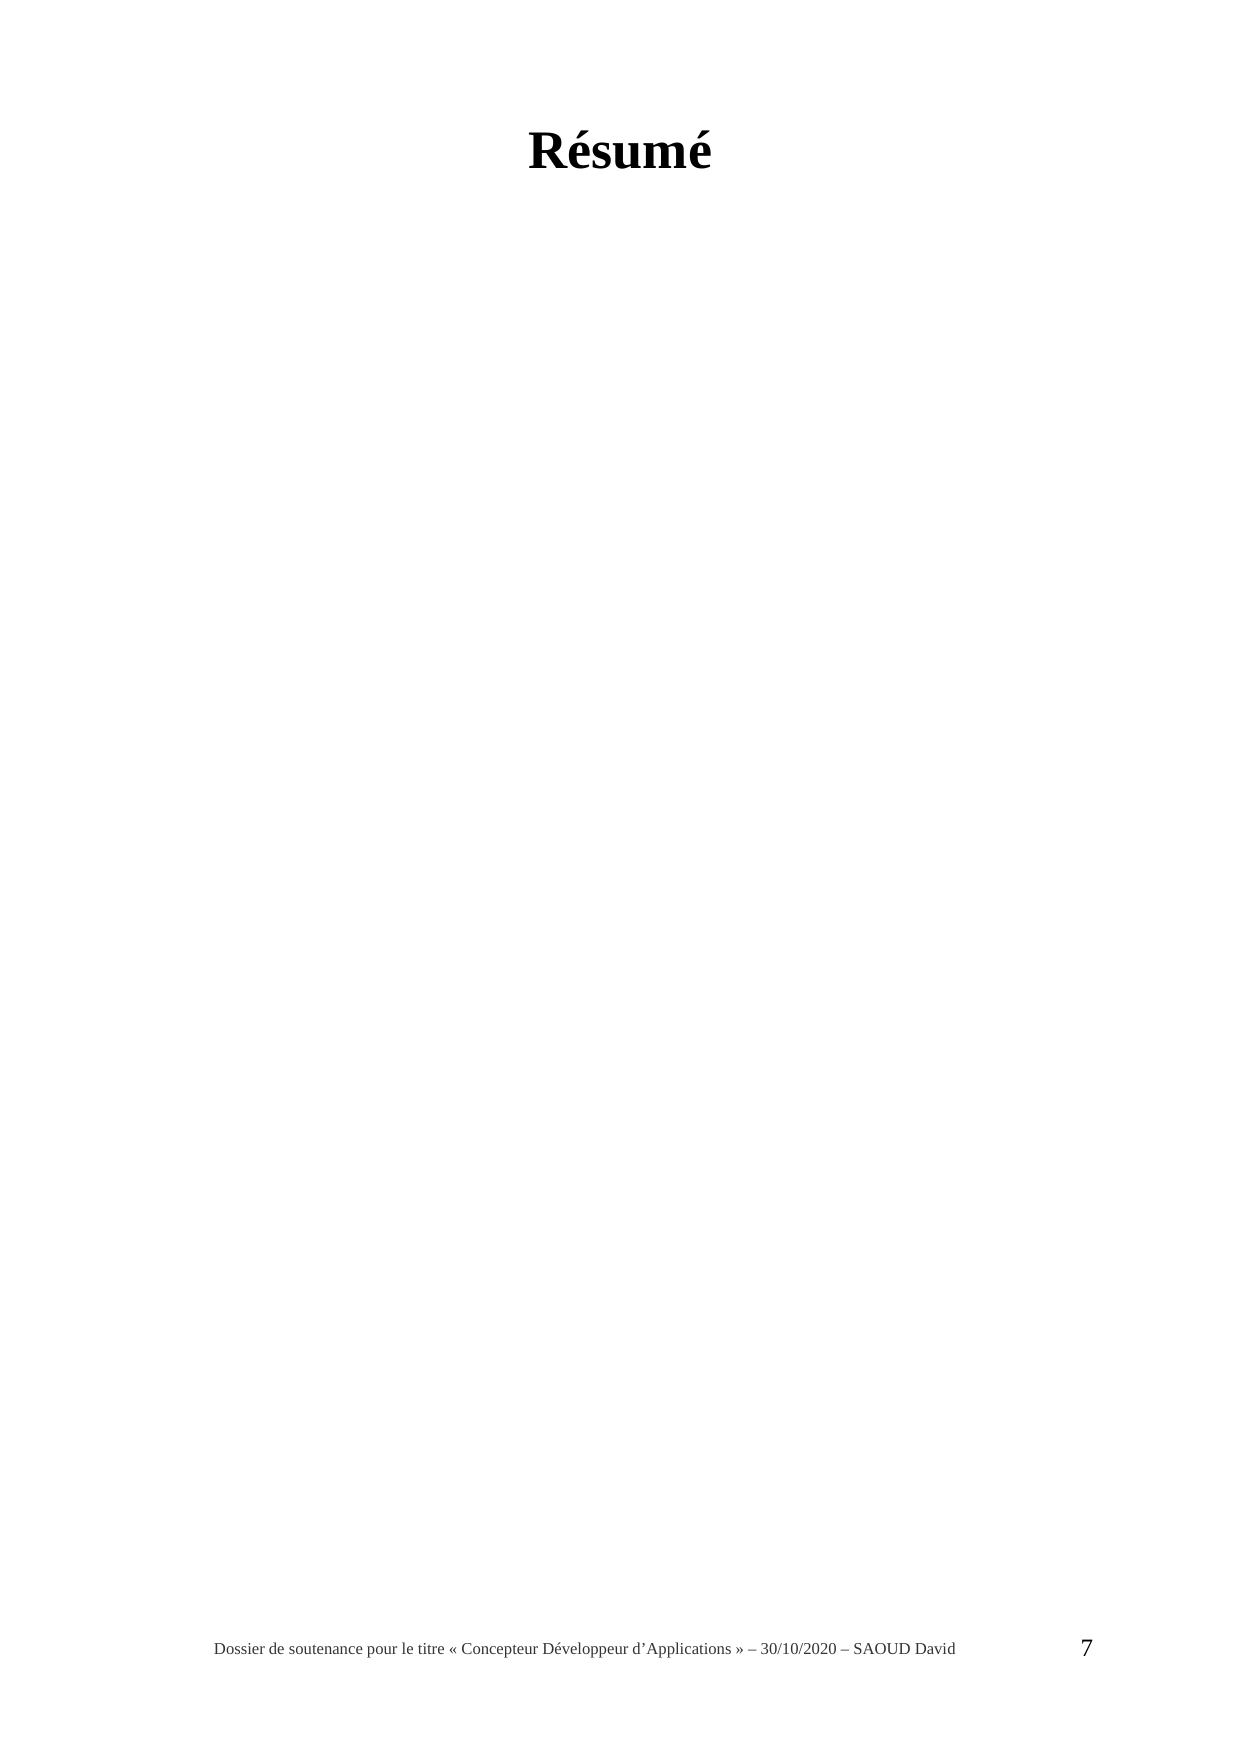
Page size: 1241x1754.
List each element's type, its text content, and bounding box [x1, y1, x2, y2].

subtitle Résumé [118, 118, 1122, 180]
